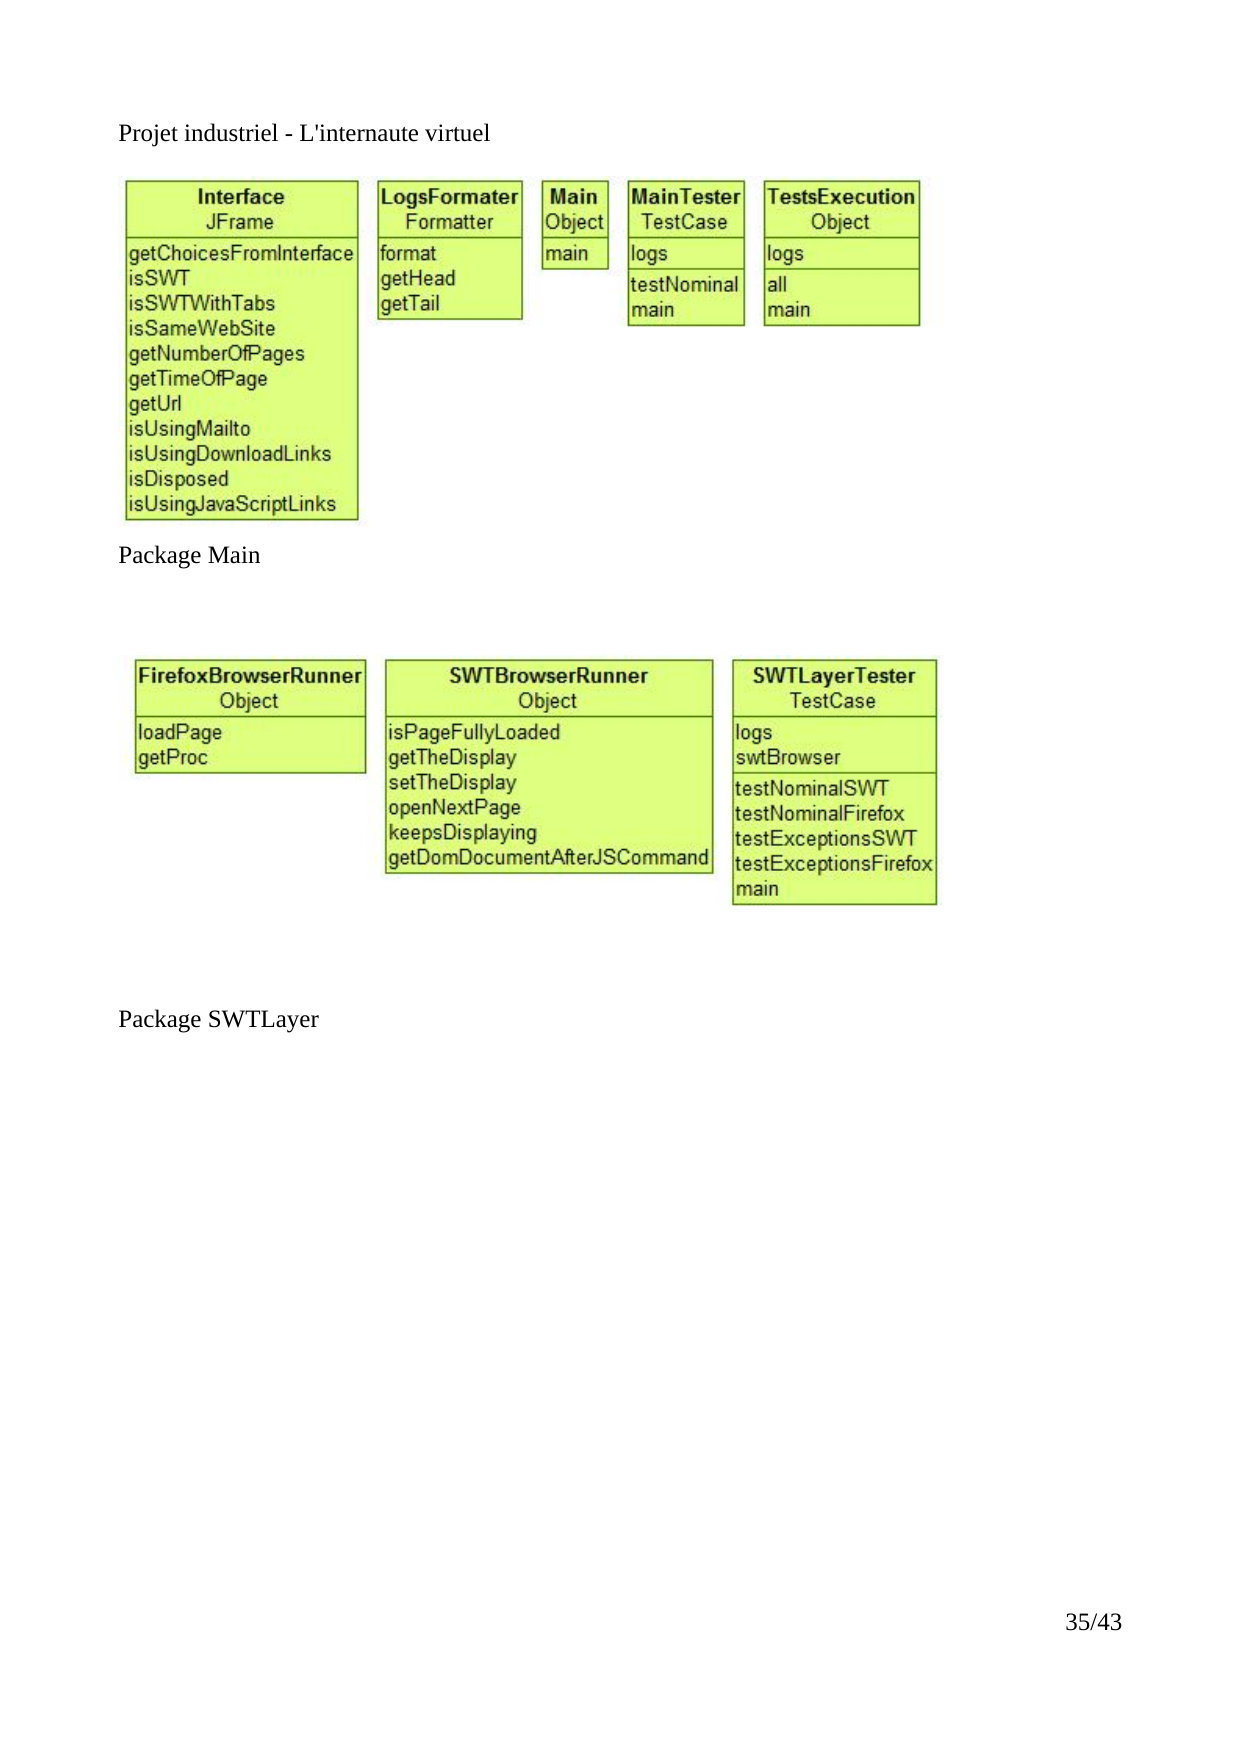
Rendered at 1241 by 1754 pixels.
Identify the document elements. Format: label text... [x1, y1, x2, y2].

picture [118, 655, 989, 1004]
picture [118, 176, 969, 541]
text Package SWTLayer [118, 1004, 1122, 1033]
text Package Main [118, 540, 1122, 569]
